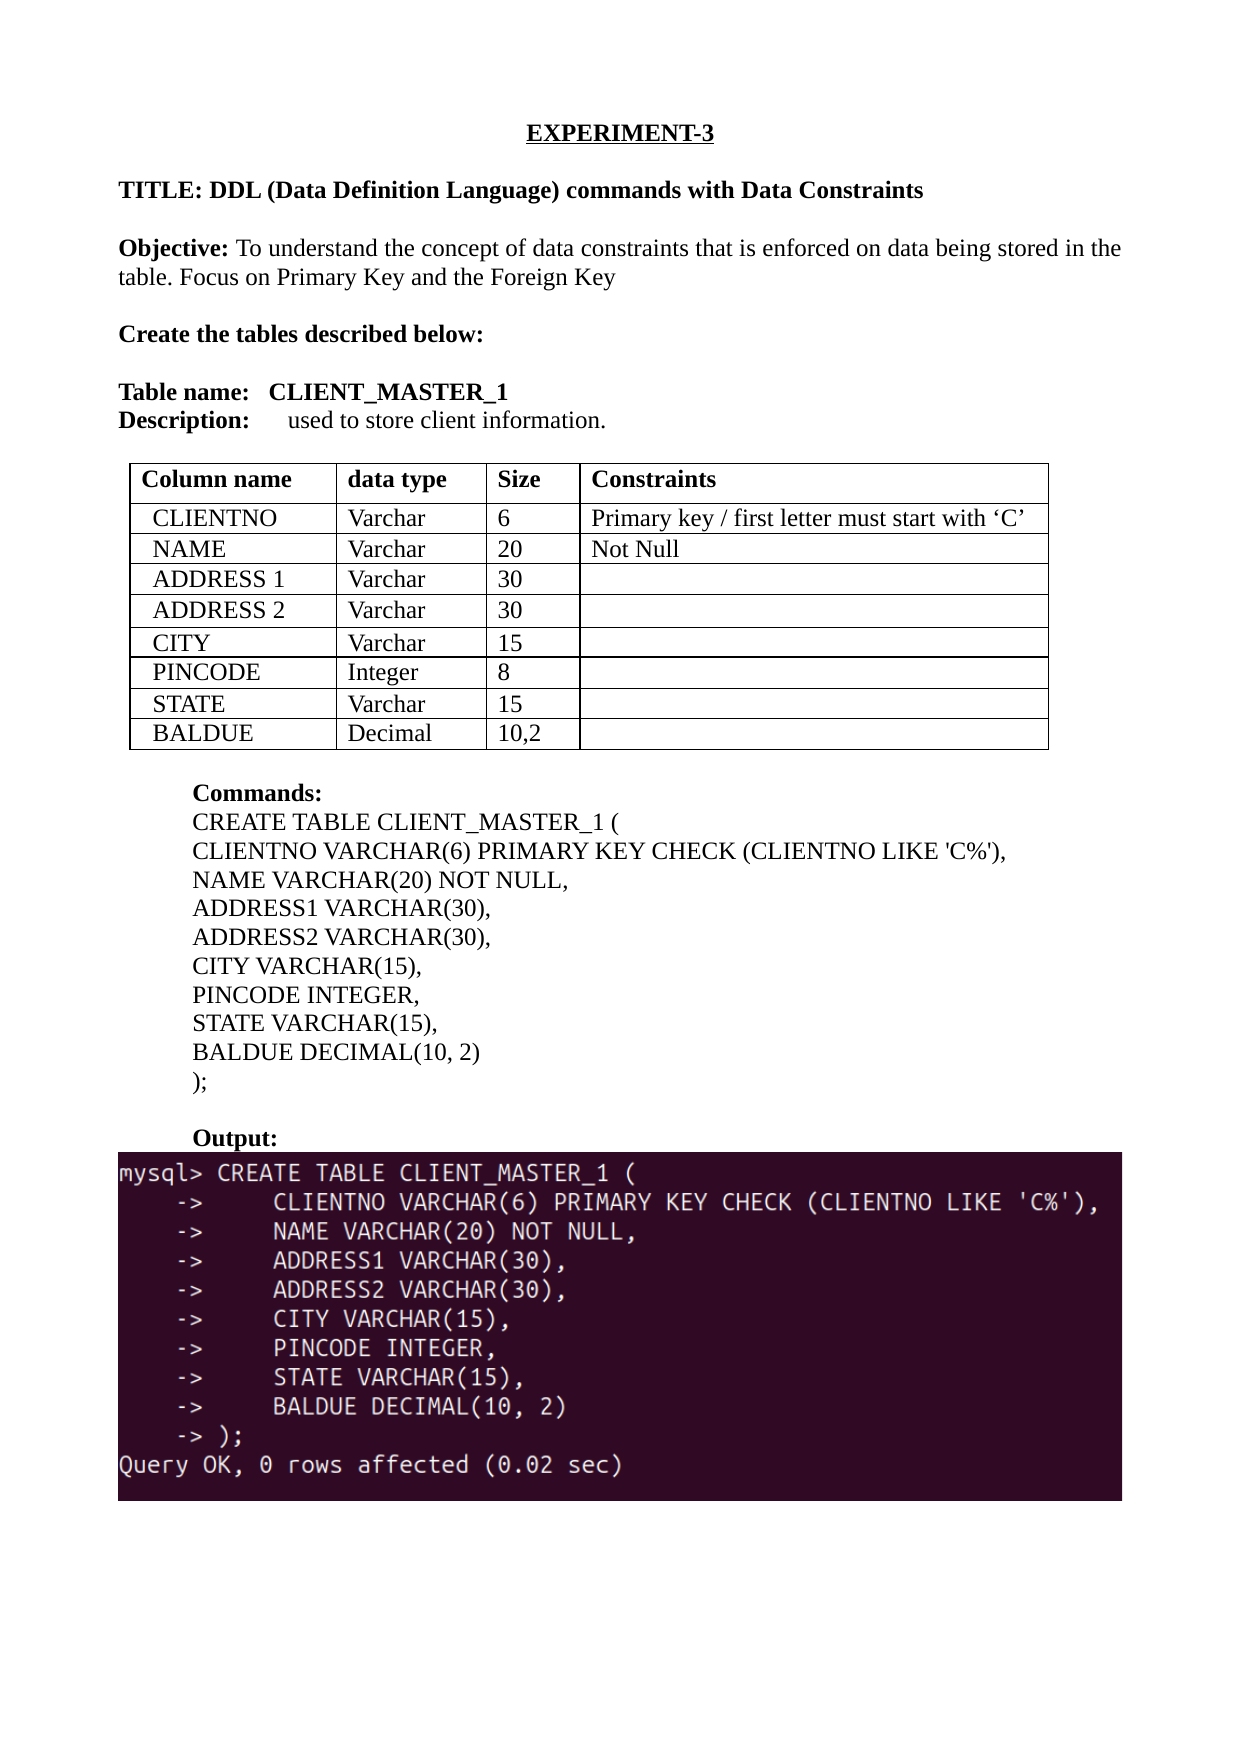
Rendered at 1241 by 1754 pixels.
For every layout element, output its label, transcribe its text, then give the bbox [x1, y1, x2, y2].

text ADDRESS2 VARCHAR(30), [118, 922, 1122, 951]
text ADDRESS1 VARCHAR(30), [118, 893, 1122, 922]
text Objective: To understand the concept of data constraints that is enforced on data being stored in the table. Focus on Primary Key and the Foreign Key [118, 233, 1122, 291]
table_header data type [337, 464, 486, 502]
table_header Constraints [581, 464, 1048, 502]
text ); [118, 1066, 1122, 1095]
table_cell Not Null [581, 534, 1048, 563]
text Create the tables described below: [118, 319, 1122, 348]
table_cell [581, 628, 1048, 656]
table_cell NAME [131, 534, 336, 563]
table_cell [581, 658, 1048, 688]
table_cell Primary key / first letter must start with ‘C’ [581, 504, 1048, 533]
table_cell 8 [487, 658, 579, 688]
table_cell CLIENTNO [131, 504, 336, 533]
text Output: [118, 1123, 1122, 1152]
table_header Size [487, 464, 579, 502]
table_cell 10,2 [487, 719, 579, 749]
table_cell Varchar [337, 504, 486, 533]
table_cell STATE [131, 689, 336, 717]
table_cell [581, 564, 1048, 594]
table_cell Varchar [337, 564, 486, 594]
text EXPERIMENT-3 [118, 118, 1122, 147]
text Table name: CLIENT_MASTER_1 Description: used to store client information. [118, 377, 1122, 434]
table_cell CITY [131, 628, 336, 656]
table_header Column name [131, 464, 336, 502]
table_cell PINCODE [131, 658, 336, 688]
text Commands: [118, 778, 1122, 807]
text BALDUE DECIMAL(10, 2) [118, 1037, 1122, 1066]
table_cell ADDRESS 1 [131, 564, 336, 594]
table_cell Varchar [337, 628, 486, 656]
table_cell 15 [487, 628, 579, 656]
table_cell 15 [487, 689, 579, 717]
table_cell [581, 689, 1048, 717]
picture [118, 1152, 1123, 1501]
table_cell Decimal [337, 719, 486, 749]
text TITLE: DDL (Data Definition Language) commands with Data Constraints [118, 176, 1122, 204]
table_cell ADDRESS 2 [131, 595, 336, 627]
table_cell 20 [487, 534, 579, 563]
table_cell [581, 595, 1048, 627]
table_cell Varchar [337, 689, 486, 717]
table_cell [581, 719, 1048, 749]
table_cell 6 [487, 504, 579, 533]
table_cell 30 [487, 564, 579, 594]
table_cell 30 [487, 595, 579, 627]
table_cell Integer [337, 658, 486, 688]
text CLIENTNO VARCHAR(6) PRIMARY KEY CHECK (CLIENTNO LIKE 'C%'), [118, 836, 1122, 865]
table_cell BALDUE [131, 719, 336, 749]
text CITY VARCHAR(15), [118, 951, 1122, 980]
text STATE VARCHAR(15), [118, 1008, 1122, 1037]
table_cell Varchar [337, 534, 486, 563]
table_cell Varchar [337, 595, 486, 627]
text PINCODE INTEGER, [118, 980, 1122, 1008]
text CREATE TABLE CLIENT_MASTER_1 ( [118, 807, 1122, 836]
text NAME VARCHAR(20) NOT NULL, [118, 865, 1122, 893]
